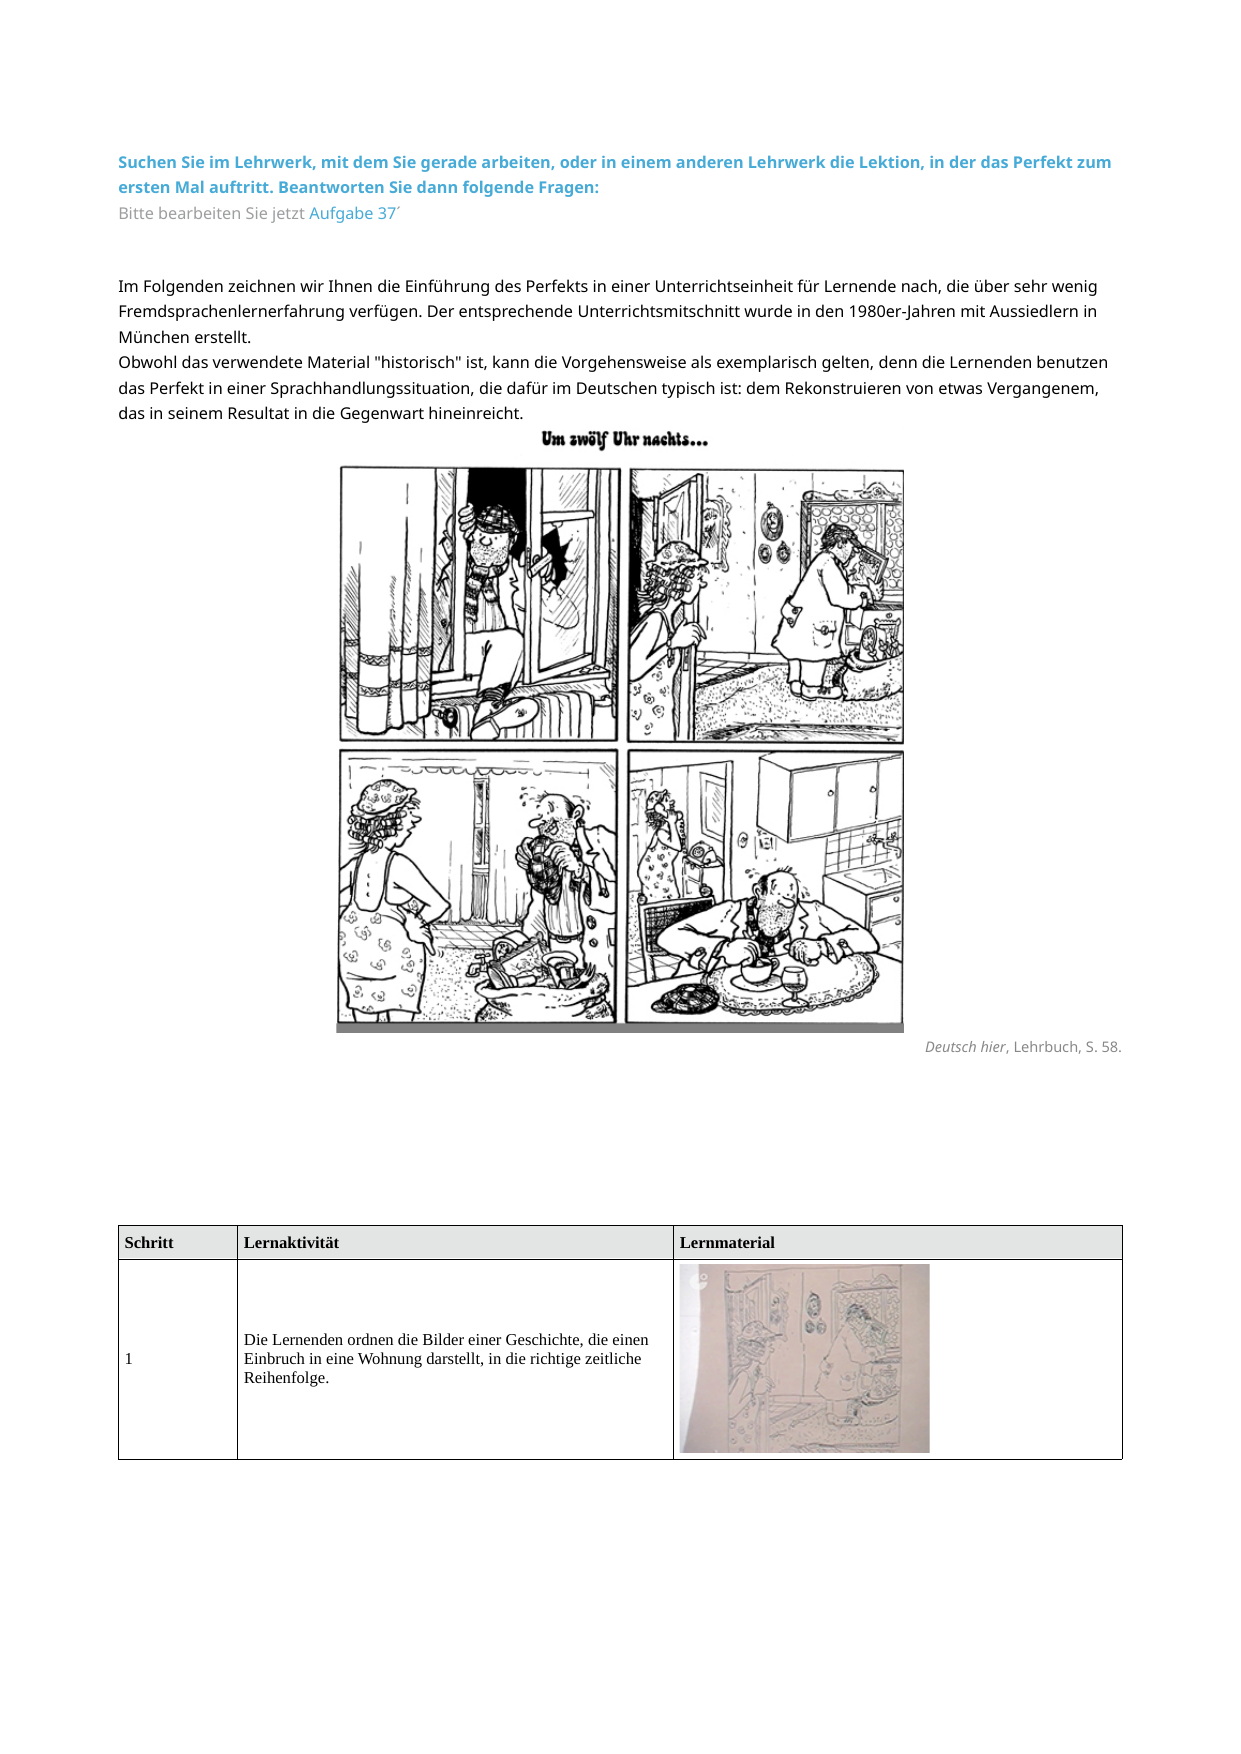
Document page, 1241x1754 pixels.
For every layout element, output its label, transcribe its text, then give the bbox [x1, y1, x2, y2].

table_cell Die Lernenden ordnen die Bilder einer Geschichte, die einen Einbruch in eine Wohnung darstellt, in die richtige zeitliche Reihenfolge. [238, 1260, 673, 1458]
table_header Schritt [119, 1226, 237, 1258]
table_cell 1 [119, 1260, 237, 1458]
table_header Lernaktivität [238, 1226, 673, 1258]
table_header Lernmaterial [674, 1226, 1122, 1258]
text Suchen Sie im Lehrwerk, mit dem Sie gerade arbeiten, oder in einem anderen Lehrwerk die Lektion, in der das Perfekt zum ersten Mal auftritt. Beantworten Sie dann folgende Fragen: [118, 151, 1122, 199]
table_cell [674, 1260, 1122, 1458]
text Im Folgenden zeichnen wir Ihnen die Einführung des Perfekts in einer Unterrichtseinheit für Lernende nach, die über sehr wenig Fremdsprachenlernerfahrung verfügen. Der entsprechende Unterrichtsmitschnitt wurde in den 1980er-Jahren mit Aussiedlern in München erstellt. [118, 275, 1122, 348]
picture [336, 427, 904, 1033]
picture [679, 1264, 930, 1453]
text Obwohl das verwendete Material "historisch" ist, kann die Vorgehensweise als exemplarisch gelten, denn die Lernenden benutzen das Perfekt in einer Sprachhandlungssituation, die dafür im Deutschen typisch ist: dem Rekonstruieren von etwas Vergangenem, das in seinem Resultat in die Gegenwart hineinreicht. [118, 351, 1122, 424]
text Deutsch hier, Lehrbuch, S. 58. [118, 1037, 1122, 1057]
text Bitte bearbeiten Sie jetzt Aufgabe 37´ [118, 202, 1122, 224]
